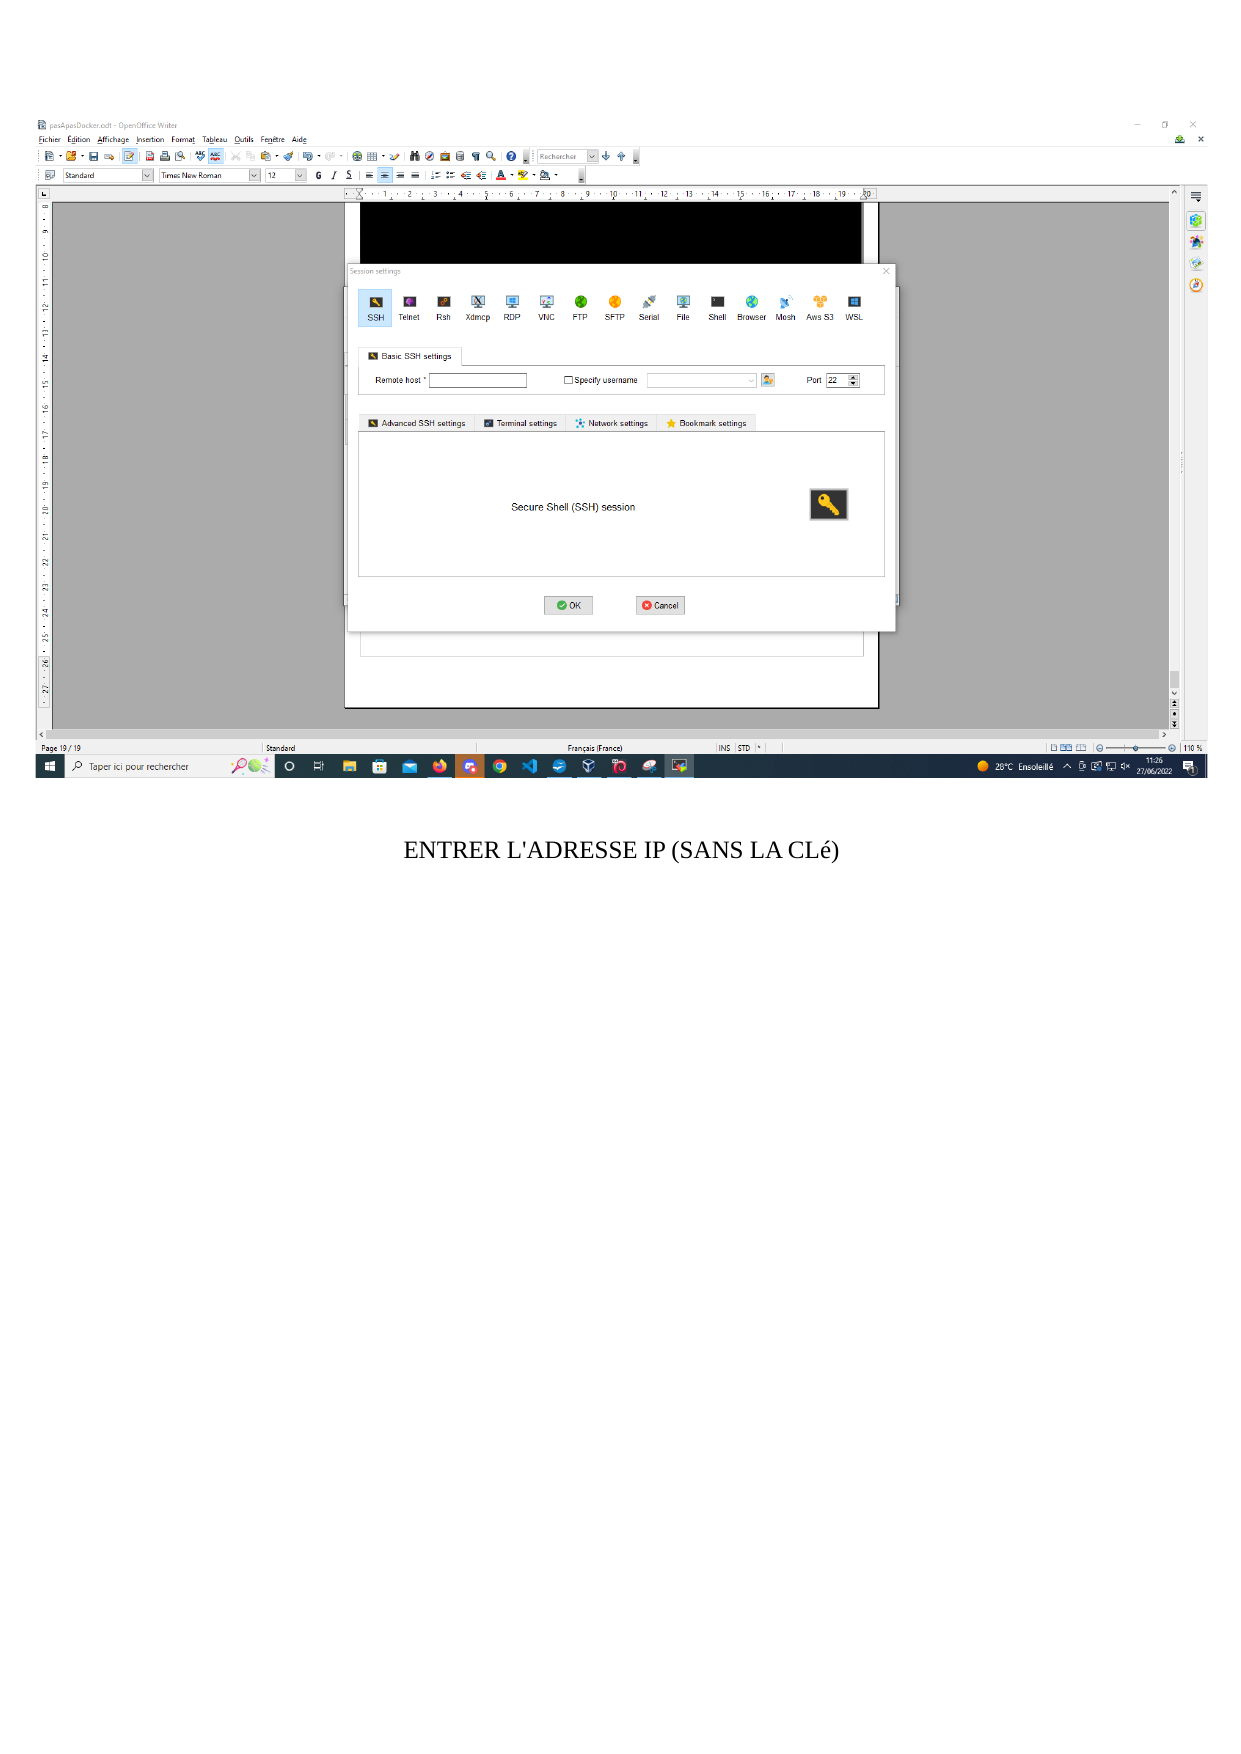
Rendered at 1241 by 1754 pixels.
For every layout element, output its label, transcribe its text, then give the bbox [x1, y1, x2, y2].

text ENTRER L'ADRESSE IP (SANS LA CLé) [36, 835, 1207, 863]
picture [35, 118, 1208, 778]
